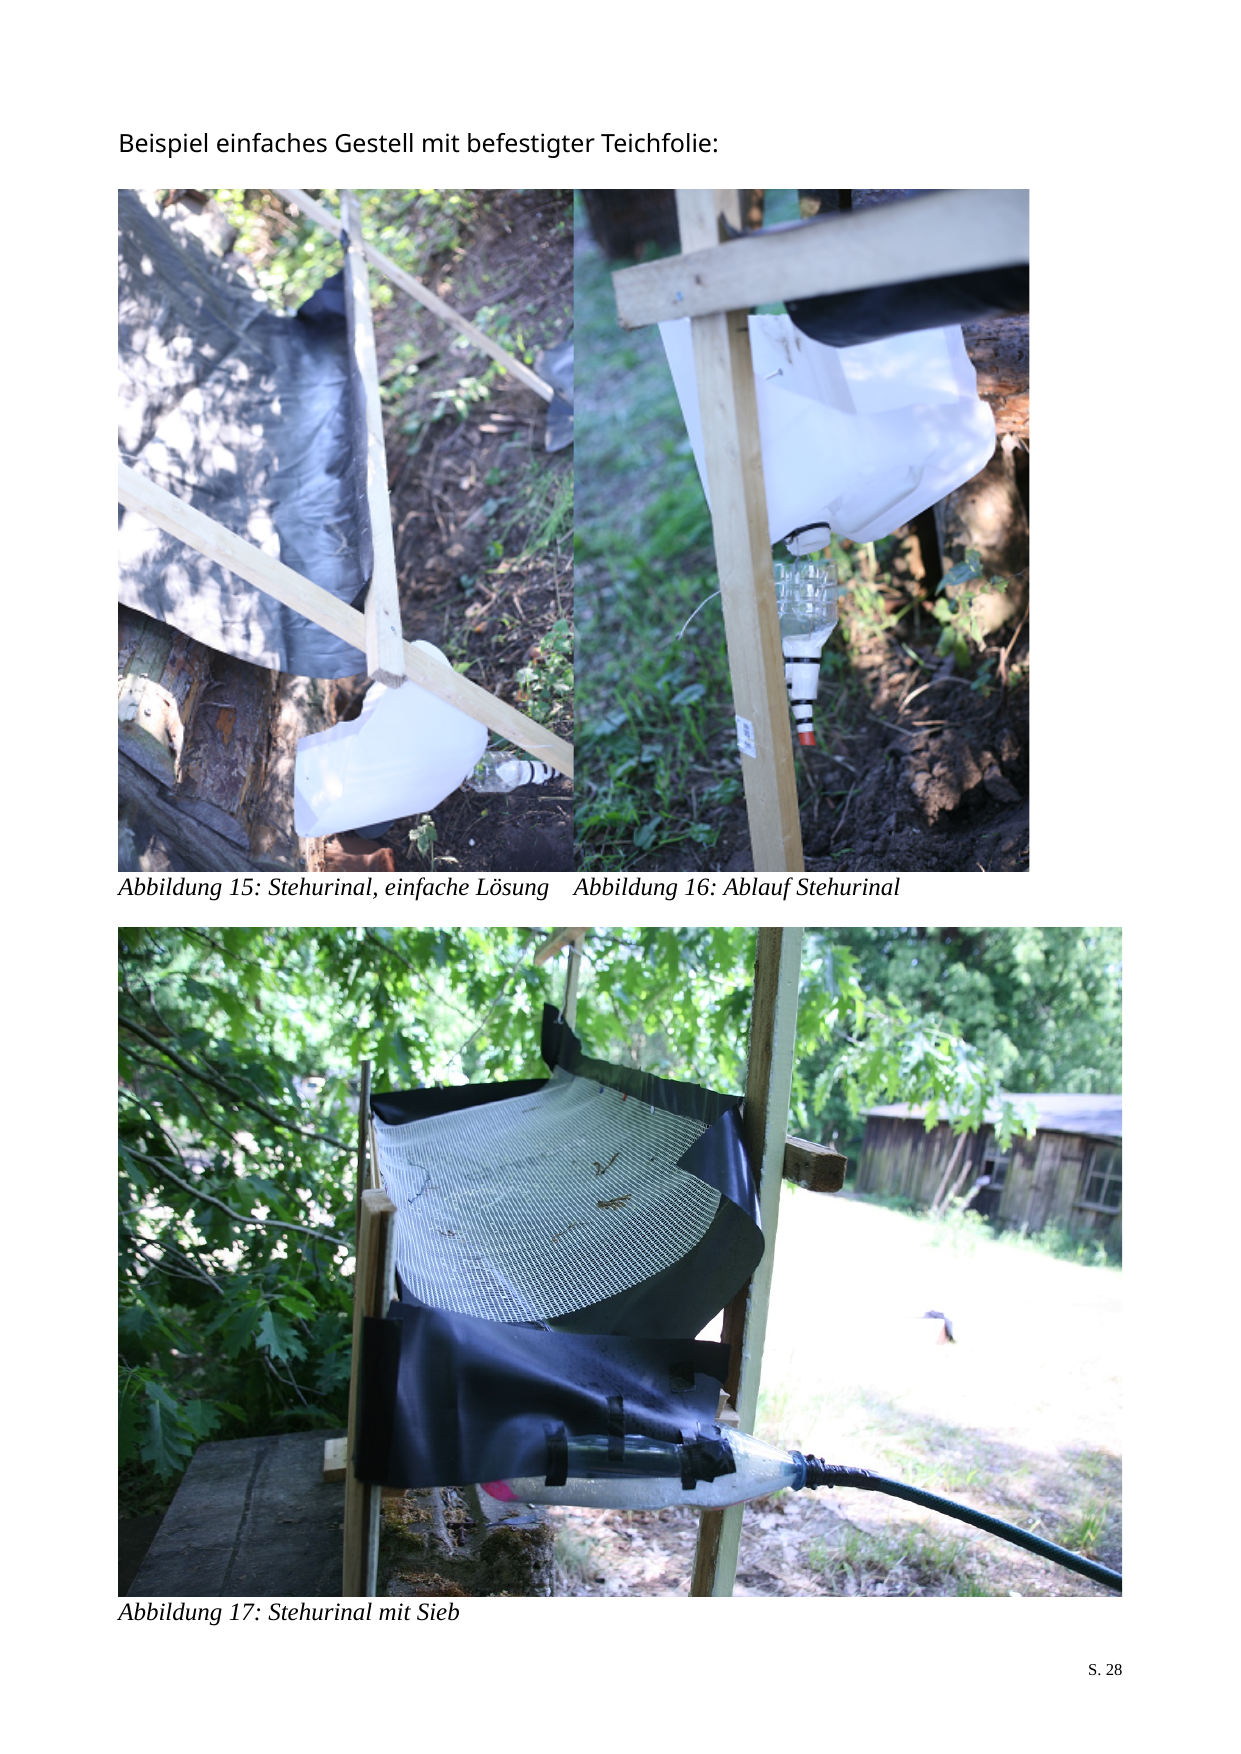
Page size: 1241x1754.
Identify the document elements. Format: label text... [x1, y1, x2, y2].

text Abbildung 16: Ablauf Stehurinal [574, 872, 1029, 900]
text Beispiel einfaches Gestell mit befestigter Teichfolie: [118, 126, 1122, 160]
picture [118, 189, 1030, 872]
text Abbildung 17: Stehurinal mit Sieb [118, 1597, 1122, 1625]
picture [118, 927, 1123, 1597]
text Abbildung 15: Stehurinal, einfache Lösung [118, 872, 574, 900]
